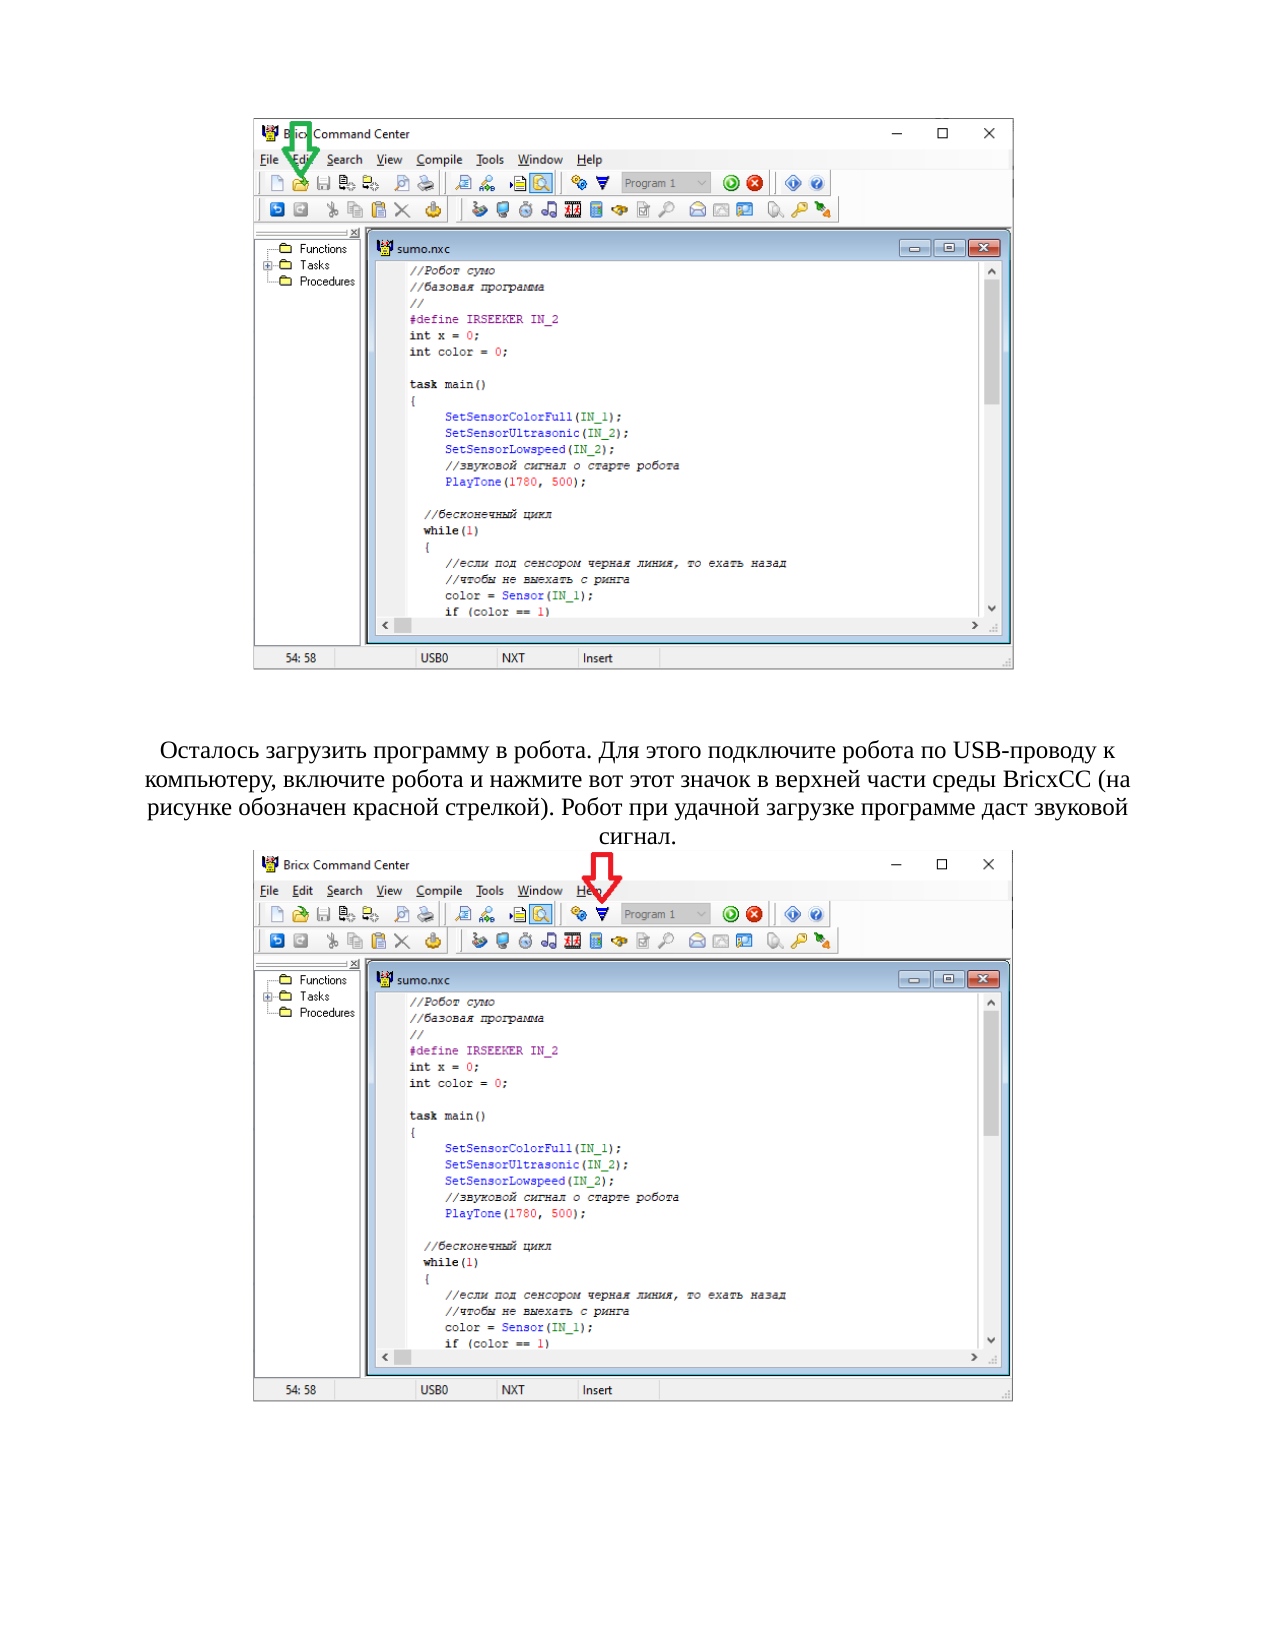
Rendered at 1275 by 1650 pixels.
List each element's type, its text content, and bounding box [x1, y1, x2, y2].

picture [253, 118, 1022, 678]
text Осталось загрузить программу в робота. Для этого подключите робота по USB-проводу к компьютеру, включите робота и нажмите вот этот значок в верхней части среды BricxCC (на рисунке обозначен красной стрелкой). Робот при удачной загрузке программе даст звуковой сигнал. [118, 735, 1157, 850]
picture [253, 850, 1022, 1416]
